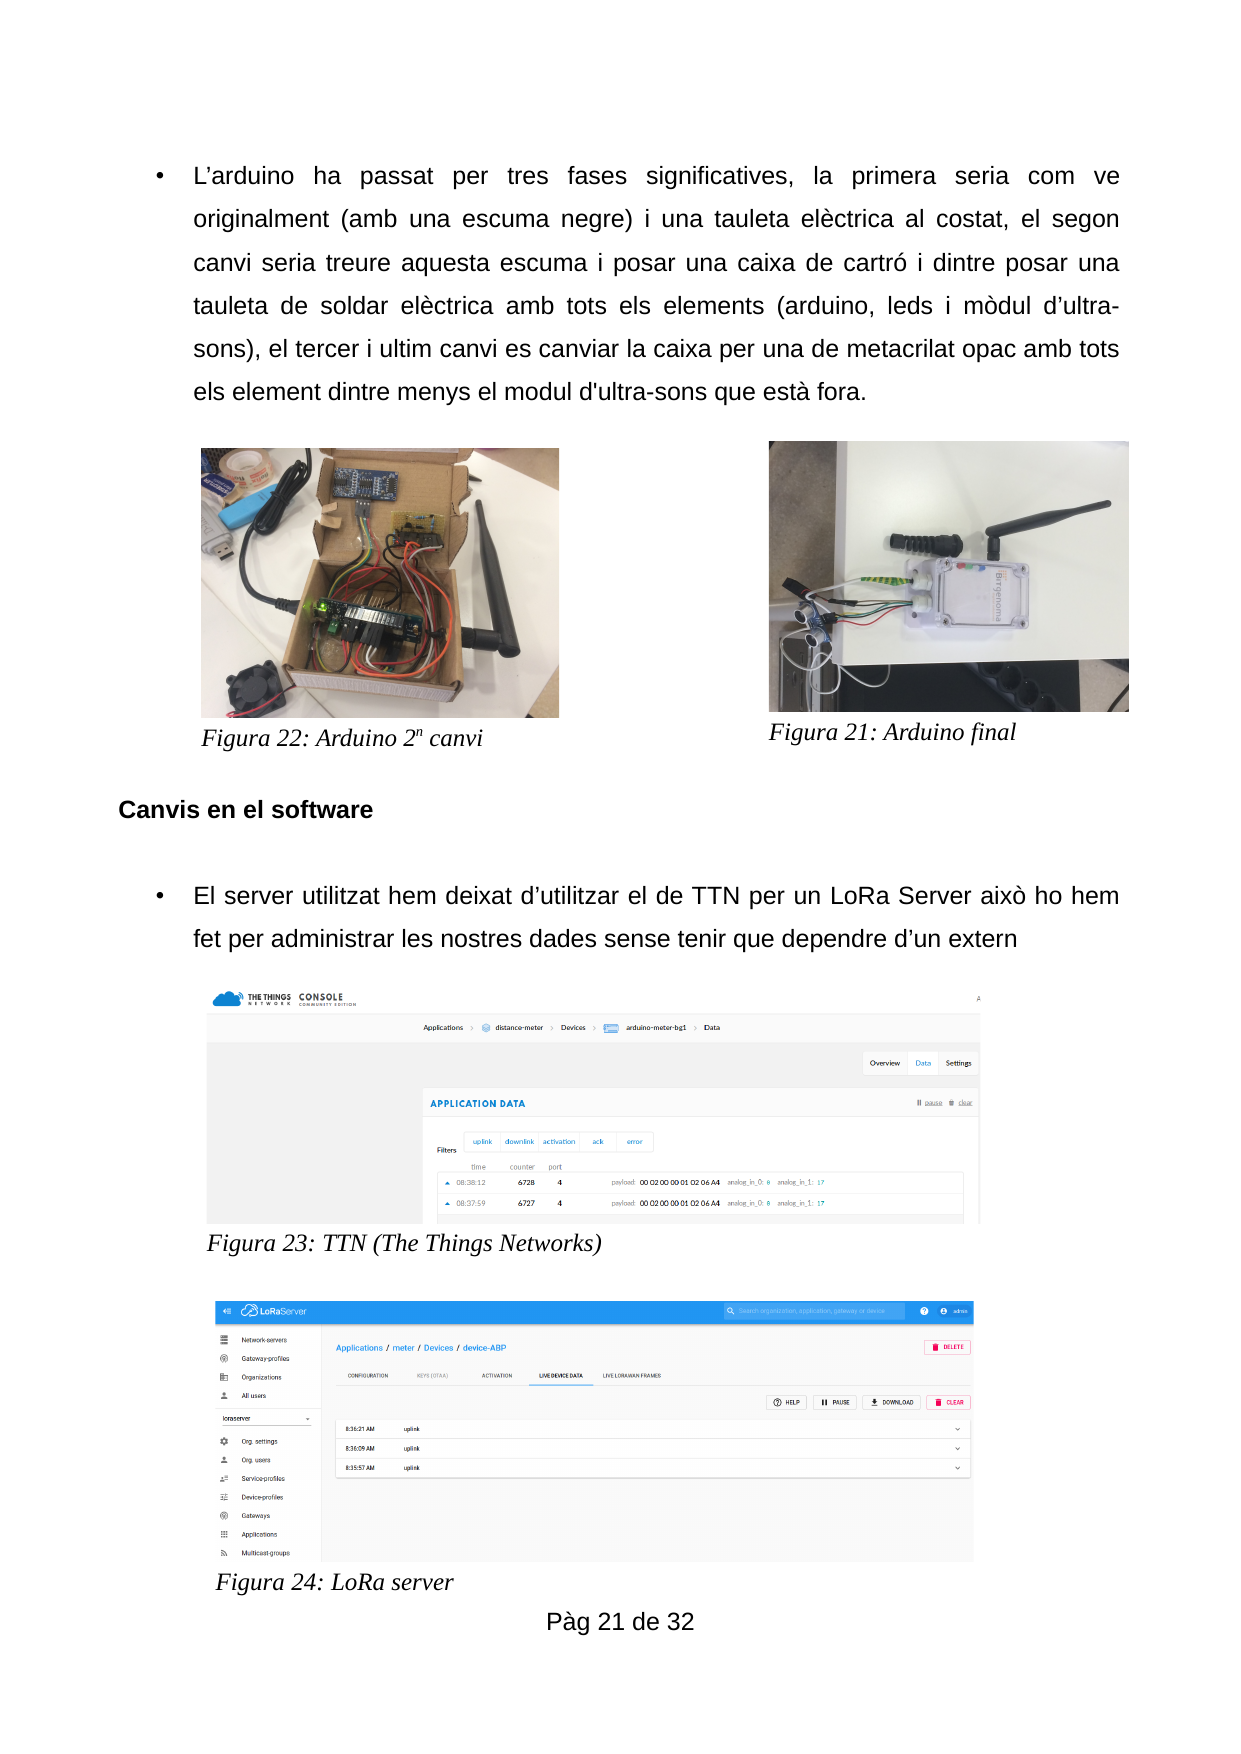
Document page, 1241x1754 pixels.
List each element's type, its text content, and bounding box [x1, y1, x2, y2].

picture [215, 1301, 974, 1562]
list L’arduino ha passat per tres fases significatives, la primera seria com ve originalment (amb una escuma negre) i una tauleta elèctrica al costat, el segon canvi seria treure aquesta escuma i posar una caixa de cartró i dintre posar una tauleta de soldar elèctrica amb tots els elements (arduino, leds i mòdul d’ultra-sons), el tercer i ultim canvi es canviar la caixa per una de metacrilat opac amb tots els element dintre menys el modul d'ultra-sons que està fora. [156, 161, 1122, 406]
list El server utilitzat hem deixat d’utilitzar el de TTN per un LoRa Server això ho hem fet per administrar les nostres dades sense tenir que dependre d’un extern [156, 881, 1122, 953]
picture [206, 989, 981, 1224]
text Figura 24: LoRa server [215, 1562, 973, 1596]
picture [201, 448, 560, 718]
picture [768, 441, 1129, 712]
text Figura 23: TTN (The Things Networks) [207, 1224, 980, 1257]
text Figura 22: Arduino 2n canvi [201, 718, 559, 752]
text Figura 21: Arduino final [769, 712, 1129, 746]
subtitle Canvis en el software [118, 795, 1122, 823]
